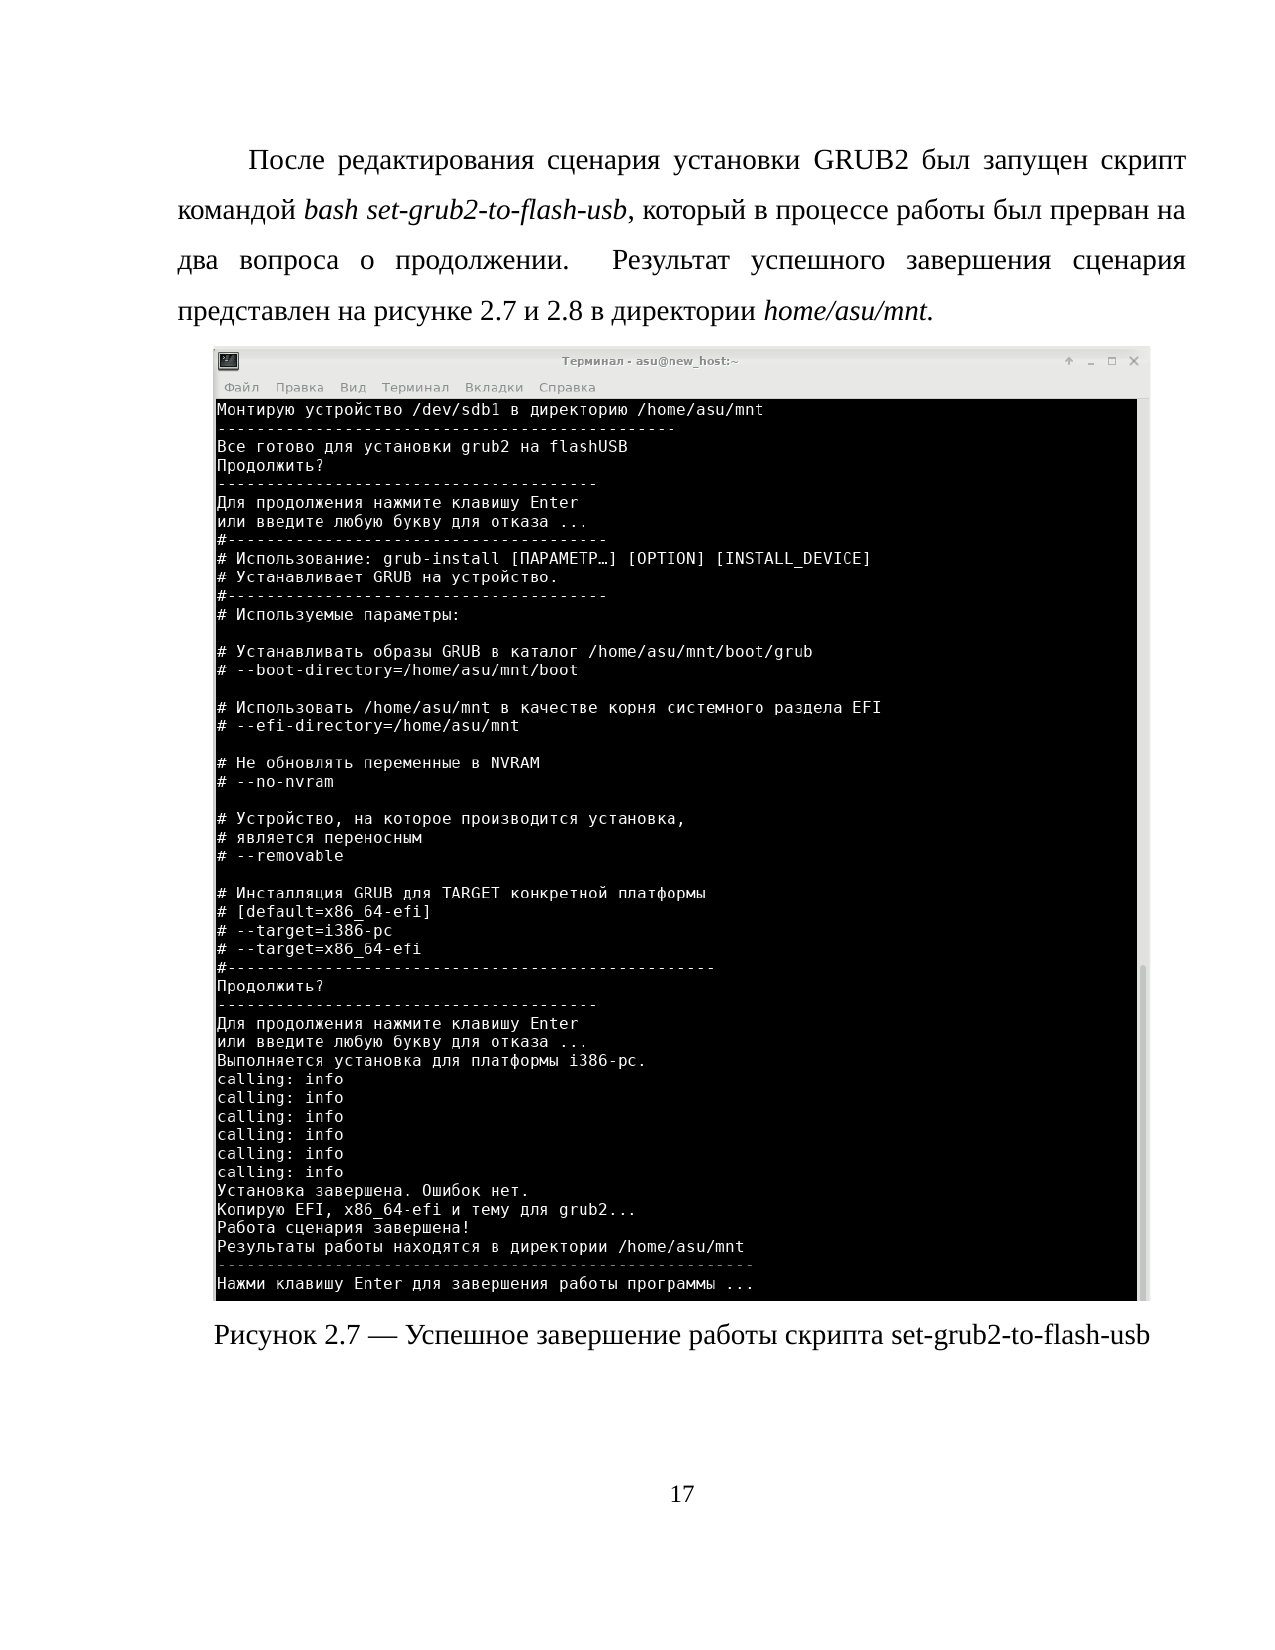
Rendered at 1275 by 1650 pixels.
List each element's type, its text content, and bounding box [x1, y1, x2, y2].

text Рисунок 2.7 — Успешное завершение работы скрипта set-grub2-to-flash-usb [177, 361, 1186, 1350]
text После редактирования сценария установки GRUB2 был запущен скрипт командой bash set-grub2-to-flash-usb, который в процессе работы был прерван на два вопроса о продолжении. Результат успешного завершения сценария представлен на рисунке 2.7 и 2.8 в директории home/asu/mnt. [177, 142, 1186, 326]
